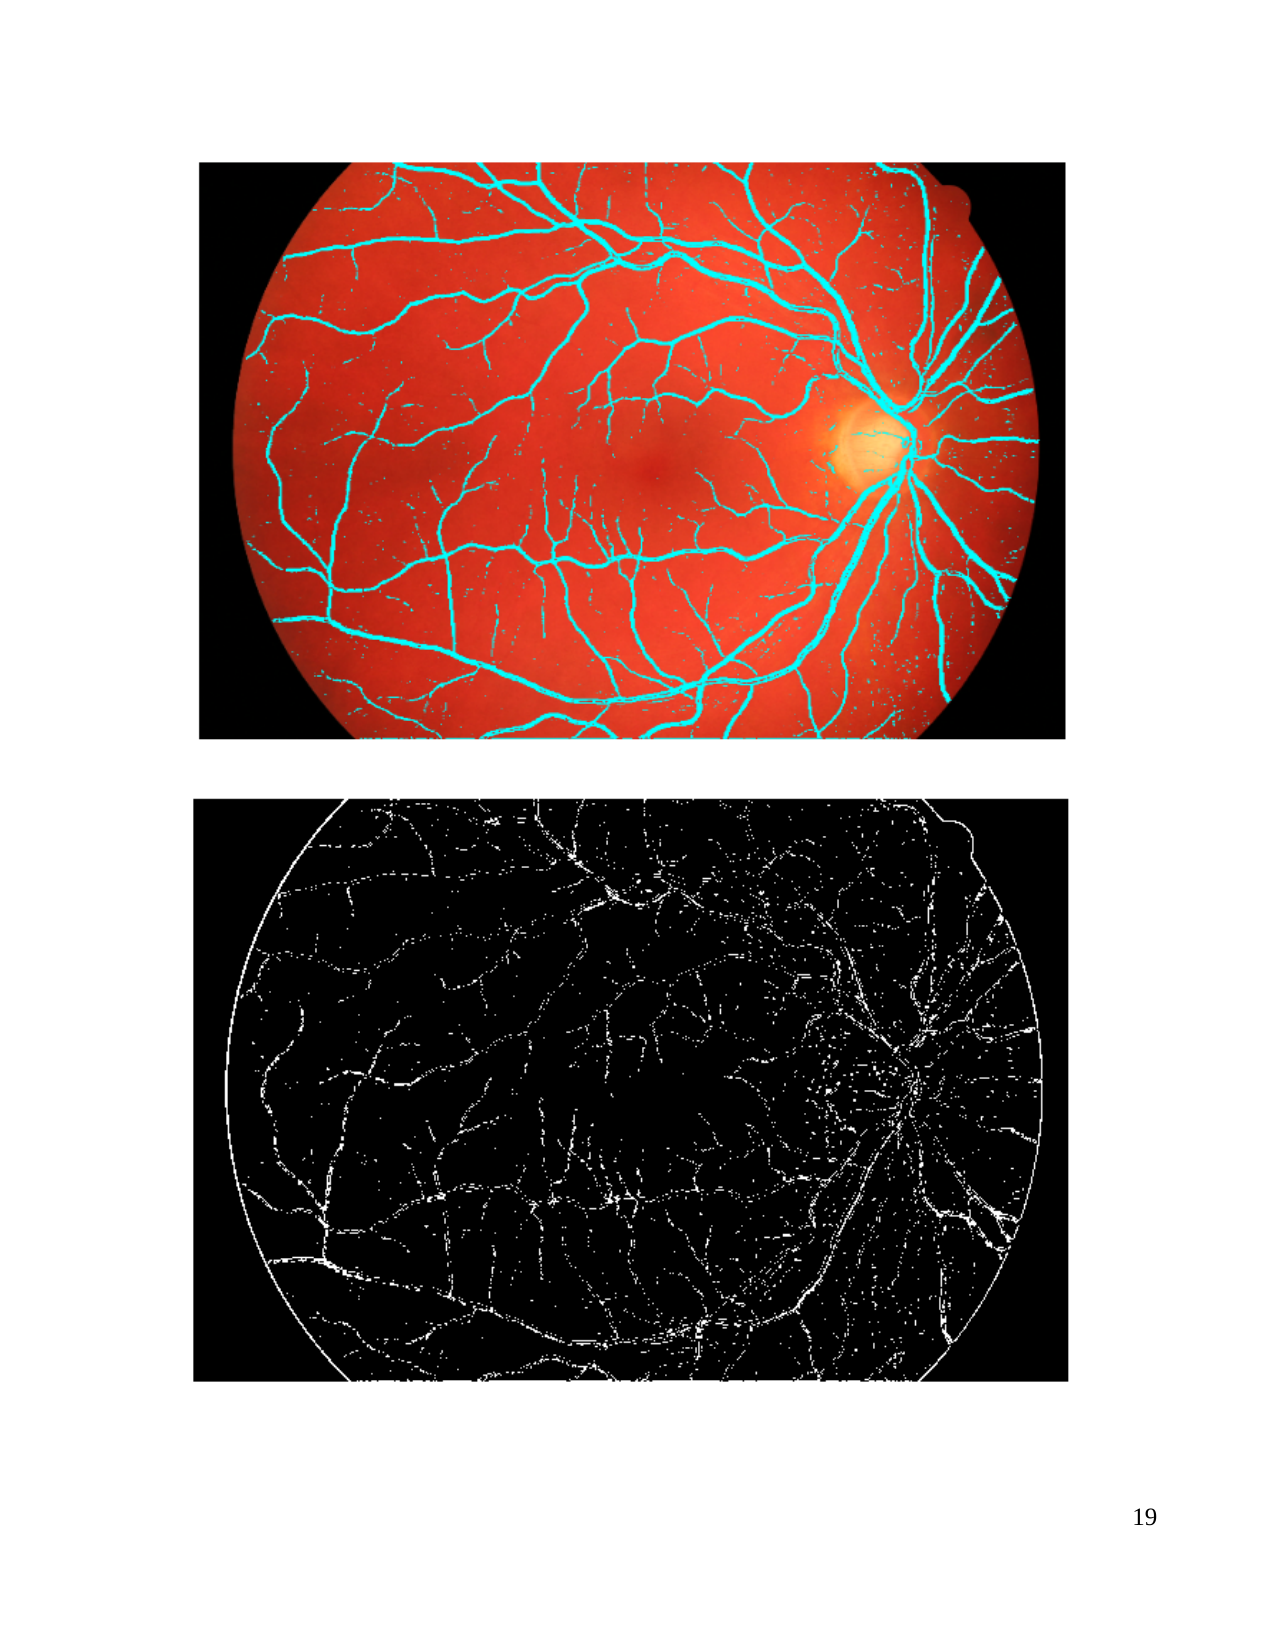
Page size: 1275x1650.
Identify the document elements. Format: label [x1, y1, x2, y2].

picture [172, 110, 1090, 1435]
